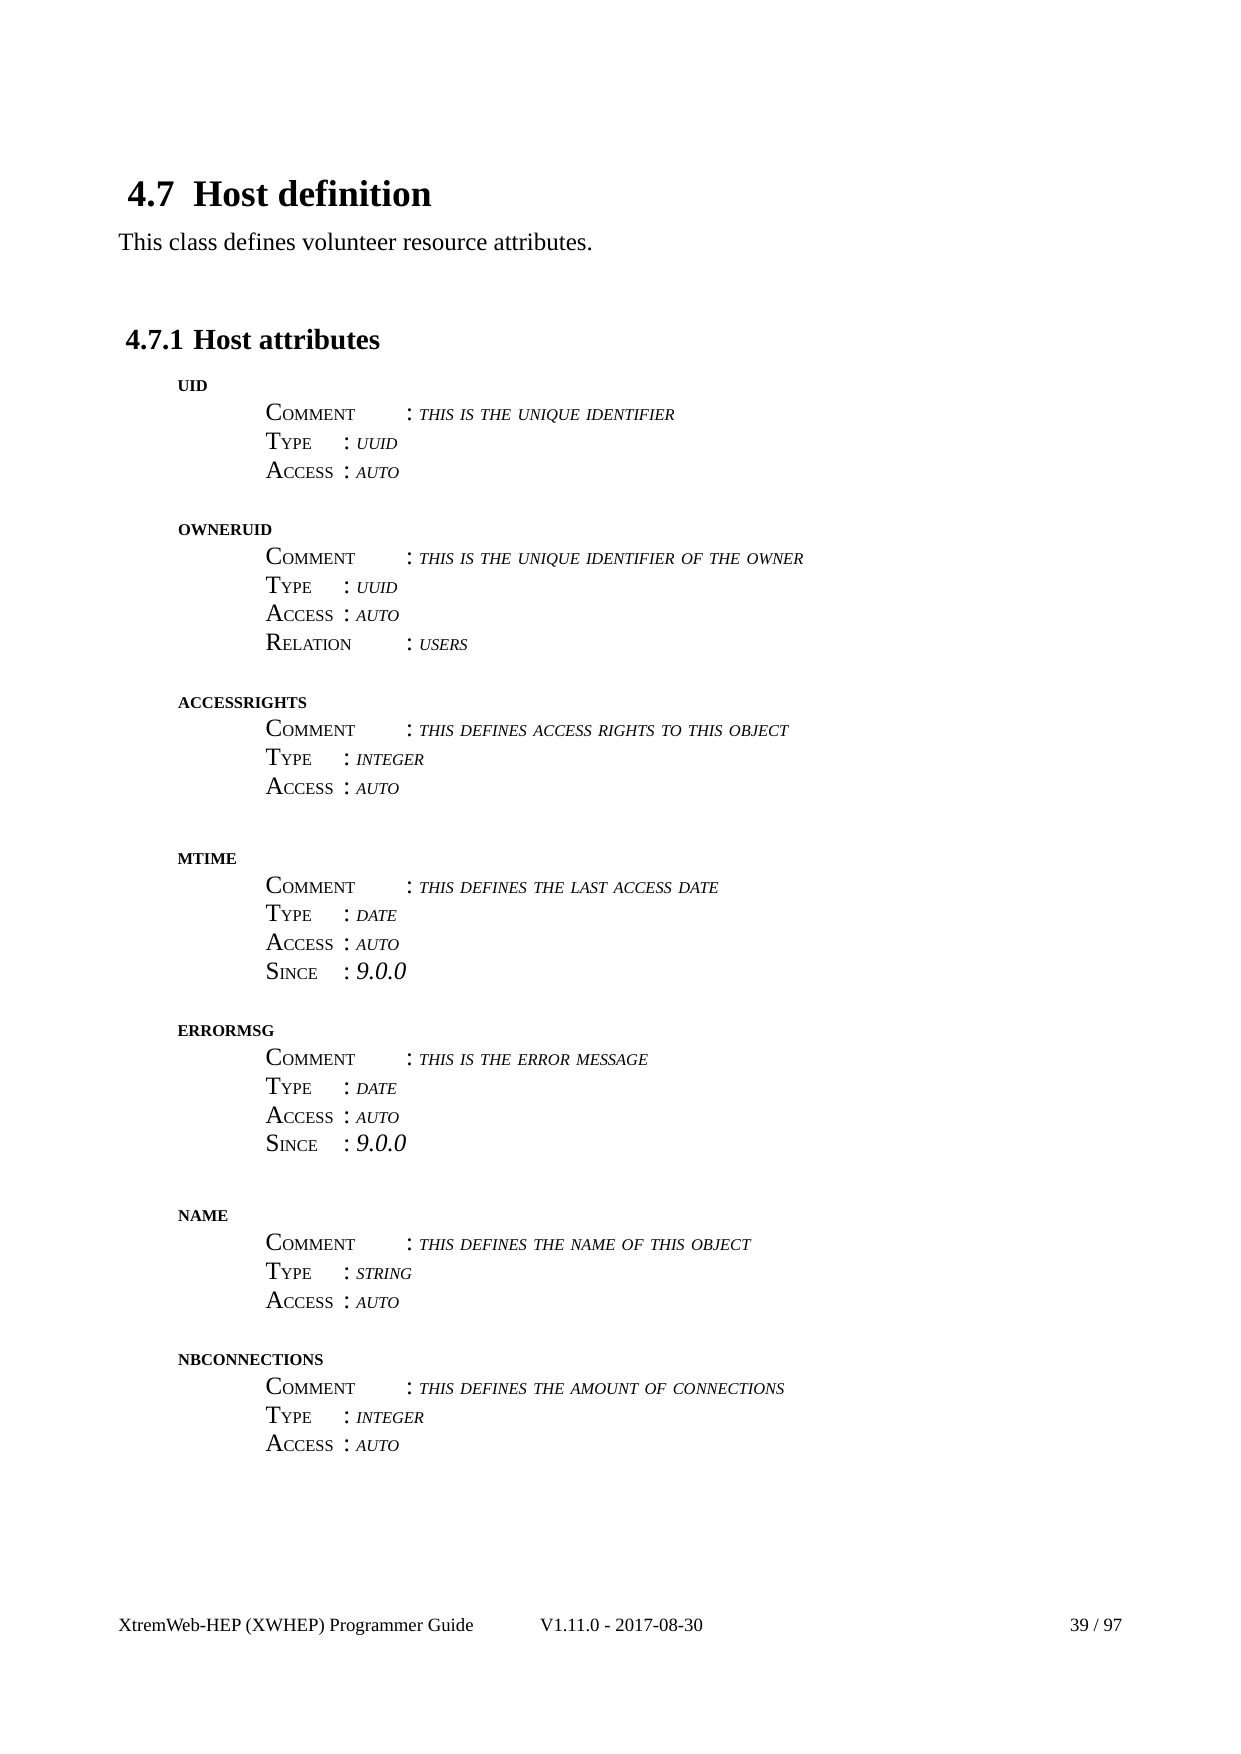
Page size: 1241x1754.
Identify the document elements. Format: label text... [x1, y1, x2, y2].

text name [178, 1198, 1122, 1227]
text owneruid [178, 512, 1122, 541]
text Comment : this defines the last access date [265, 870, 1122, 898]
text Access : auto [265, 1428, 1122, 1457]
text This class defines volunteer resource attributes. [118, 227, 1122, 256]
text Type : integer [265, 1400, 1122, 1428]
text Access : auto [265, 1285, 1122, 1313]
subtitle Host definition [118, 172, 1122, 215]
text Comment : this defines the name of this object [265, 1227, 1122, 1256]
text Relation : users [265, 627, 1122, 656]
text Comment : this is the error message [265, 1042, 1122, 1071]
text Comment : this defines the amount of connections [265, 1371, 1122, 1400]
text mtime [177, 841, 1122, 870]
text Access : auto [265, 771, 1122, 800]
text Access : auto [265, 598, 1122, 627]
text Access : auto [265, 1100, 1122, 1128]
text Since : 9.0.0 [265, 1128, 1122, 1157]
text Comment : this defines access rights to this object [265, 713, 1122, 742]
text Comment : this is the unique identifier of the owner [265, 541, 1122, 570]
text Type : string [265, 1256, 1122, 1285]
text Type : uuid [265, 570, 1122, 598]
text Type : integer [265, 742, 1122, 771]
text Type : date [265, 1071, 1122, 1100]
subtitle Host attributes [118, 322, 1122, 356]
text Access : auto [265, 927, 1122, 956]
text accessrights [178, 685, 1122, 713]
text Since : 9.0.0 [265, 956, 1122, 985]
text Type : date [265, 898, 1122, 927]
text Comment : this is the unique identifier [265, 397, 1122, 426]
text Type : uuid [265, 426, 1122, 455]
text uid [177, 368, 1122, 397]
text Access : auto [265, 455, 1122, 483]
text errormsg [177, 1013, 1122, 1042]
text nbconnections [178, 1342, 1122, 1371]
